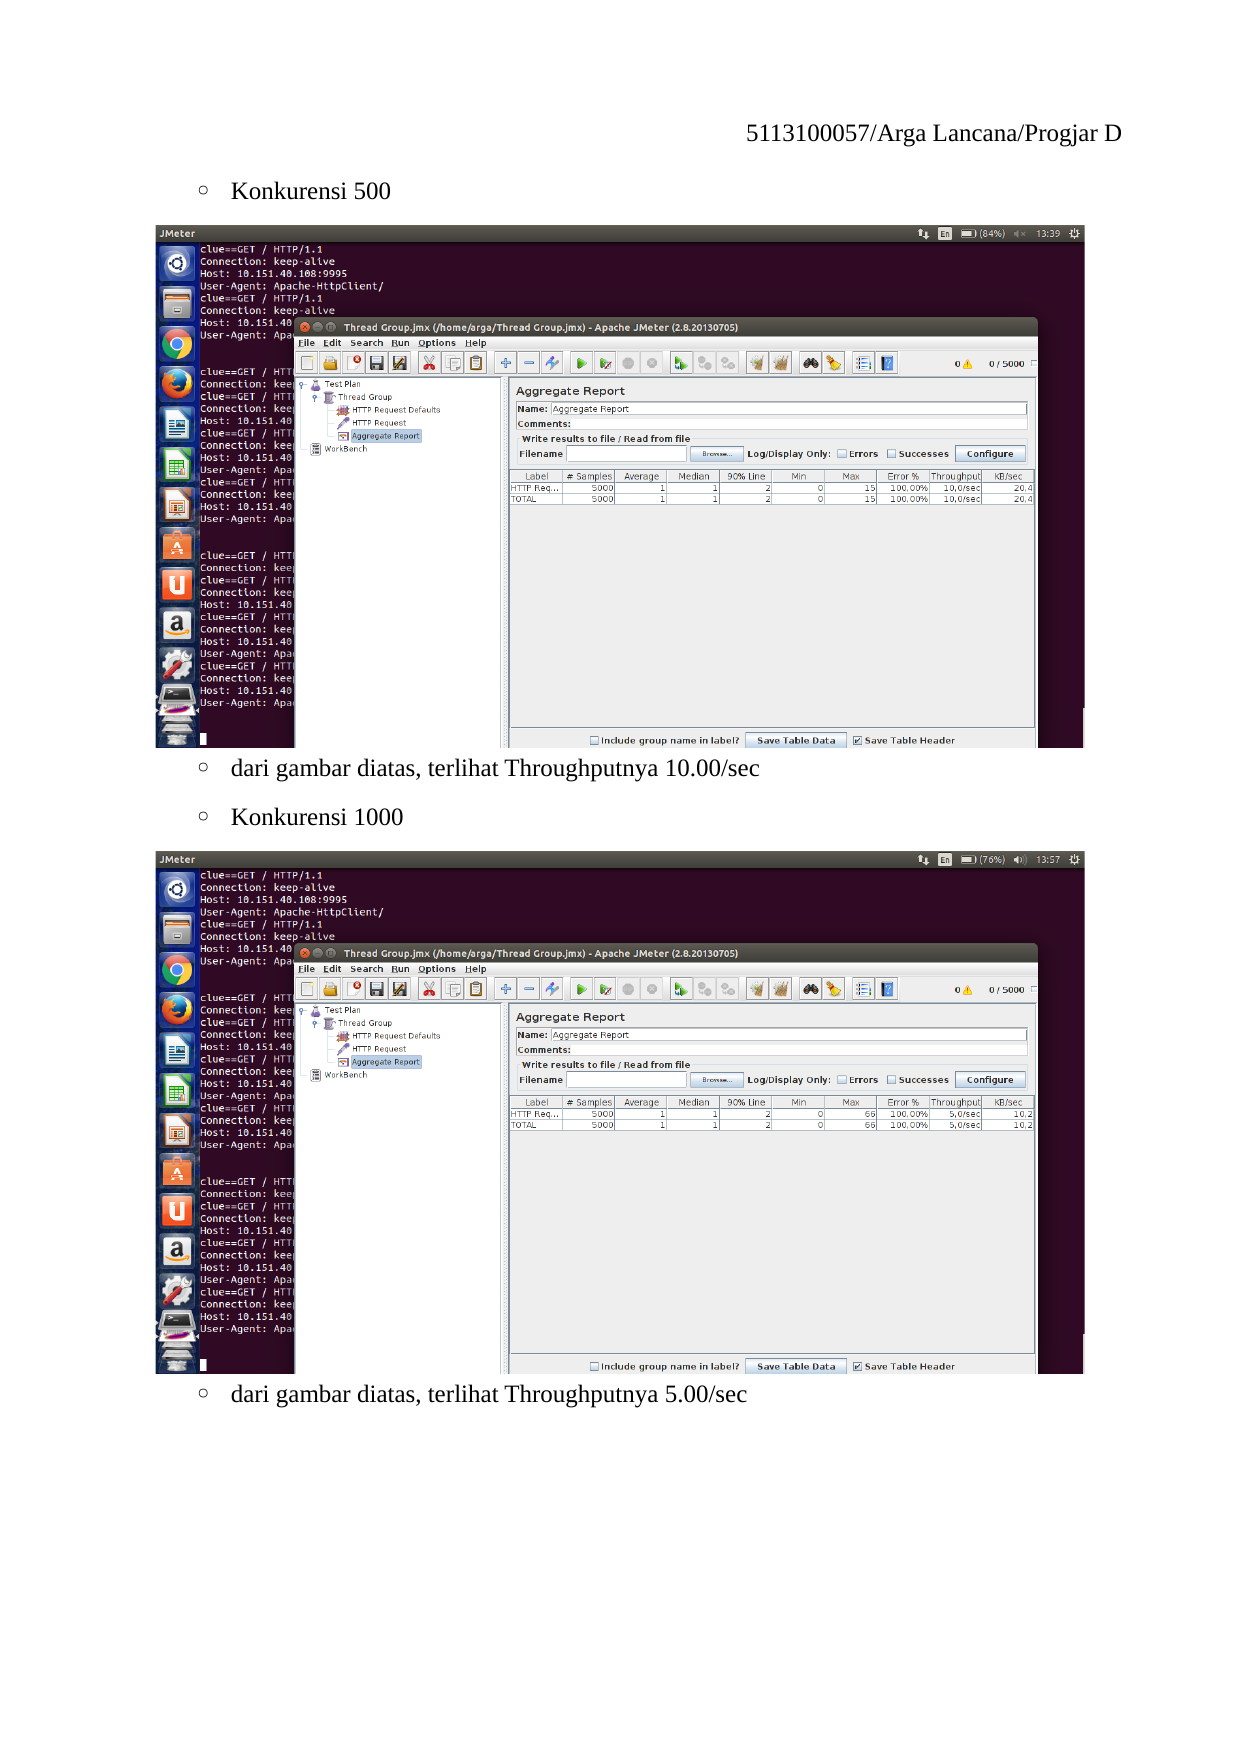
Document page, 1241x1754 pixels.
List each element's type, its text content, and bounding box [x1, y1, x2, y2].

picture [155, 225, 1085, 748]
list Konkurensi 1000 [193, 802, 1122, 831]
list Konkurensi 500 [193, 176, 1122, 205]
list dari gambar diatas, terlihat Throughputnya 5.00/sec [193, 851, 1122, 1408]
list dari gambar diatas, terlihat Throughputnya 10.00/sec [193, 225, 1122, 782]
picture [155, 851, 1085, 1374]
